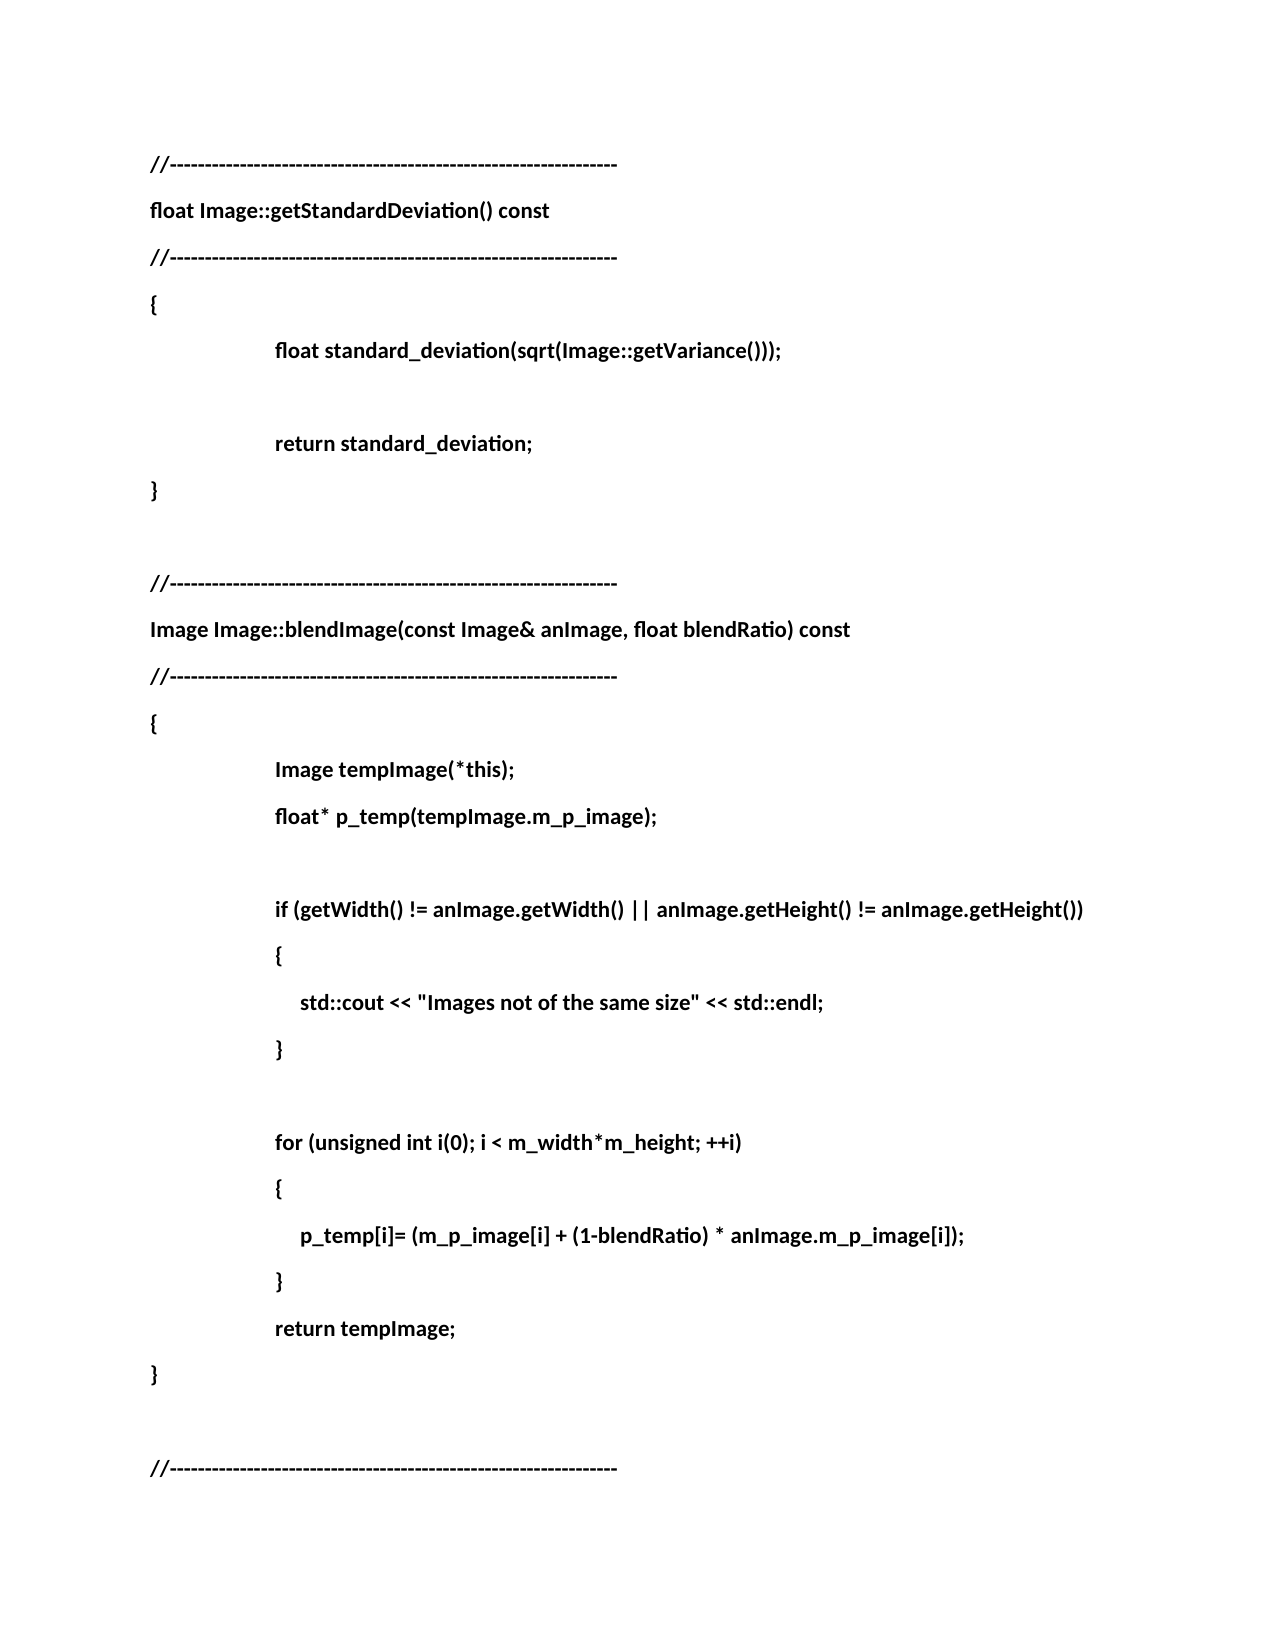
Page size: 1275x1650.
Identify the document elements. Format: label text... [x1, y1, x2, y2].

text float* p_temp(tempImage.m_p_image); [150, 802, 1125, 830]
text { [150, 709, 1125, 737]
text } [150, 1361, 1125, 1389]
text float Image::getStandardDeviation() const [150, 197, 1125, 224]
text float standard_deviation(sqrt(Image::getVariance())); [150, 336, 1125, 364]
text //---------------------------------------------------------------- [150, 662, 1125, 690]
text { [150, 290, 1125, 318]
text //---------------------------------------------------------------- [150, 1454, 1125, 1482]
text Image Image::blendImage(const Image& anImage, float blendRatio) const [150, 616, 1125, 644]
text { [150, 942, 1125, 969]
text Image tempImage(*this); [150, 755, 1125, 783]
text { [150, 1174, 1125, 1202]
text } [150, 1035, 1125, 1063]
text p_temp[i]= (m_p_image[i] + (1-blendRatio) * anImage.m_p_image[i]); [150, 1221, 1125, 1249]
text //---------------------------------------------------------------- [150, 243, 1125, 271]
text return standard_deviation; [150, 429, 1125, 457]
text if (getWidth() != anImage.getWidth() || anImage.getHeight() != anImage.getHeight()) [150, 895, 1125, 923]
text for (unsigned int i(0); i < m_width*m_height; ++i) [150, 1128, 1125, 1156]
text } [150, 1267, 1125, 1296]
text } [150, 476, 1125, 504]
text //---------------------------------------------------------------- [150, 569, 1125, 597]
text std::cout << "Images not of the same size" << std::endl; [150, 988, 1125, 1016]
text //---------------------------------------------------------------- [150, 150, 1125, 178]
text return tempImage; [150, 1314, 1125, 1342]
